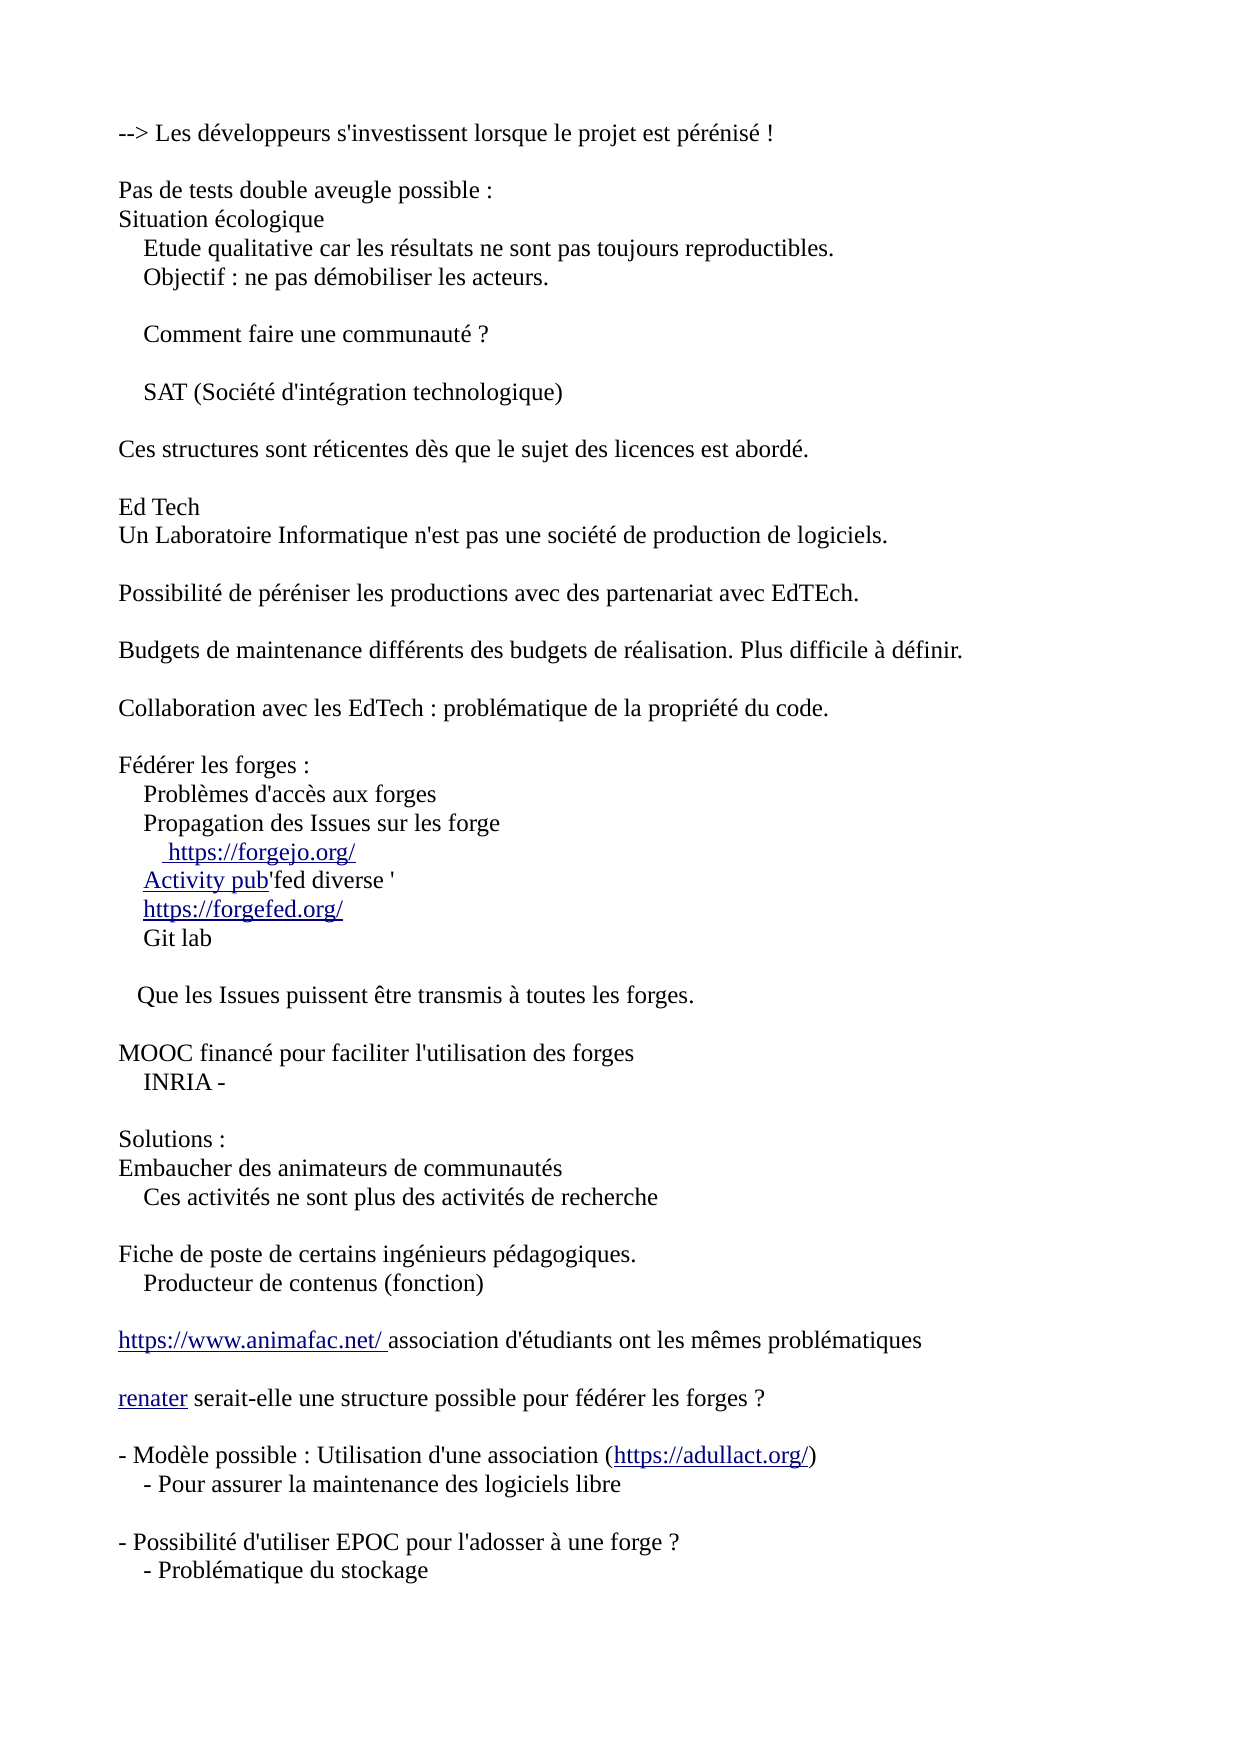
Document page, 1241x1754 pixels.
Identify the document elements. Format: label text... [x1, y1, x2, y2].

text - Modèle possible : Utilisation d'une association (https://adullact.org/) [118, 1441, 1122, 1469]
text renater serait-elle une structure possible pour fédérer les forges ? [118, 1383, 1122, 1412]
text https://forgejo.org/ [118, 837, 1122, 866]
text Objectif : ne pas démobiliser les acteurs. [118, 262, 1122, 291]
text Activity pub'fed diverse ' [118, 866, 1122, 894]
text Ces activités ne sont plus des activités de recherche [118, 1182, 1122, 1211]
text https://forgefed.org/ [118, 894, 1122, 923]
text Fiche de poste de certains ingénieurs pédagogiques. [118, 1239, 1122, 1268]
text Ces structures sont réticentes dès que le sujet des licences est abordé. [118, 434, 1122, 463]
text Solutions : [118, 1124, 1122, 1153]
text - Problématique du stockage [118, 1556, 1122, 1584]
text Producteur de contenus (fonction) [118, 1268, 1122, 1297]
text Etude qualitative car les résultats ne sont pas toujours reproductibles. [118, 233, 1122, 262]
text - Possibilité d'utiliser EPOC pour l'adosser à une forge ? [118, 1527, 1122, 1556]
text SAT (Société d'intégration technologique) [118, 377, 1122, 406]
text --> Les développeurs s'investissent lorsque le projet est pérénisé ! [118, 118, 1122, 147]
text Comment faire une communauté ? [118, 319, 1122, 348]
text MOOC financé pour faciliter l'utilisation des forges [118, 1038, 1122, 1067]
text Un Laboratoire Informatique n'est pas une société de production de logiciels. [118, 521, 1122, 549]
text Problèmes d'accès aux forges [118, 779, 1122, 808]
text Situation écologique [118, 204, 1122, 233]
text Ed Tech [118, 492, 1122, 521]
text Fédérer les forges : [118, 751, 1122, 779]
text Que les Issues puissent être transmis à toutes les forges. [118, 981, 1122, 1009]
text INRIA - [118, 1067, 1122, 1096]
text Collaboration avec les EdTech : problématique de la propriété du code. [118, 693, 1122, 722]
text Git lab [118, 923, 1122, 952]
text Possibilité de péréniser les productions avec des partenariat avec EdTEch. [118, 578, 1122, 607]
text Pas de tests double aveugle possible : [118, 176, 1122, 204]
text - Pour assurer la maintenance des logiciels libre [118, 1469, 1122, 1498]
text Budgets de maintenance différents des budgets de réalisation. Plus difficile à définir. [118, 636, 1122, 664]
text Embaucher des animateurs de communautés [118, 1153, 1122, 1182]
text Propagation des Issues sur les forge [118, 808, 1122, 837]
text https://www.animafac.net/ association d'étudiants ont les mêmes problématiques [118, 1326, 1122, 1354]
